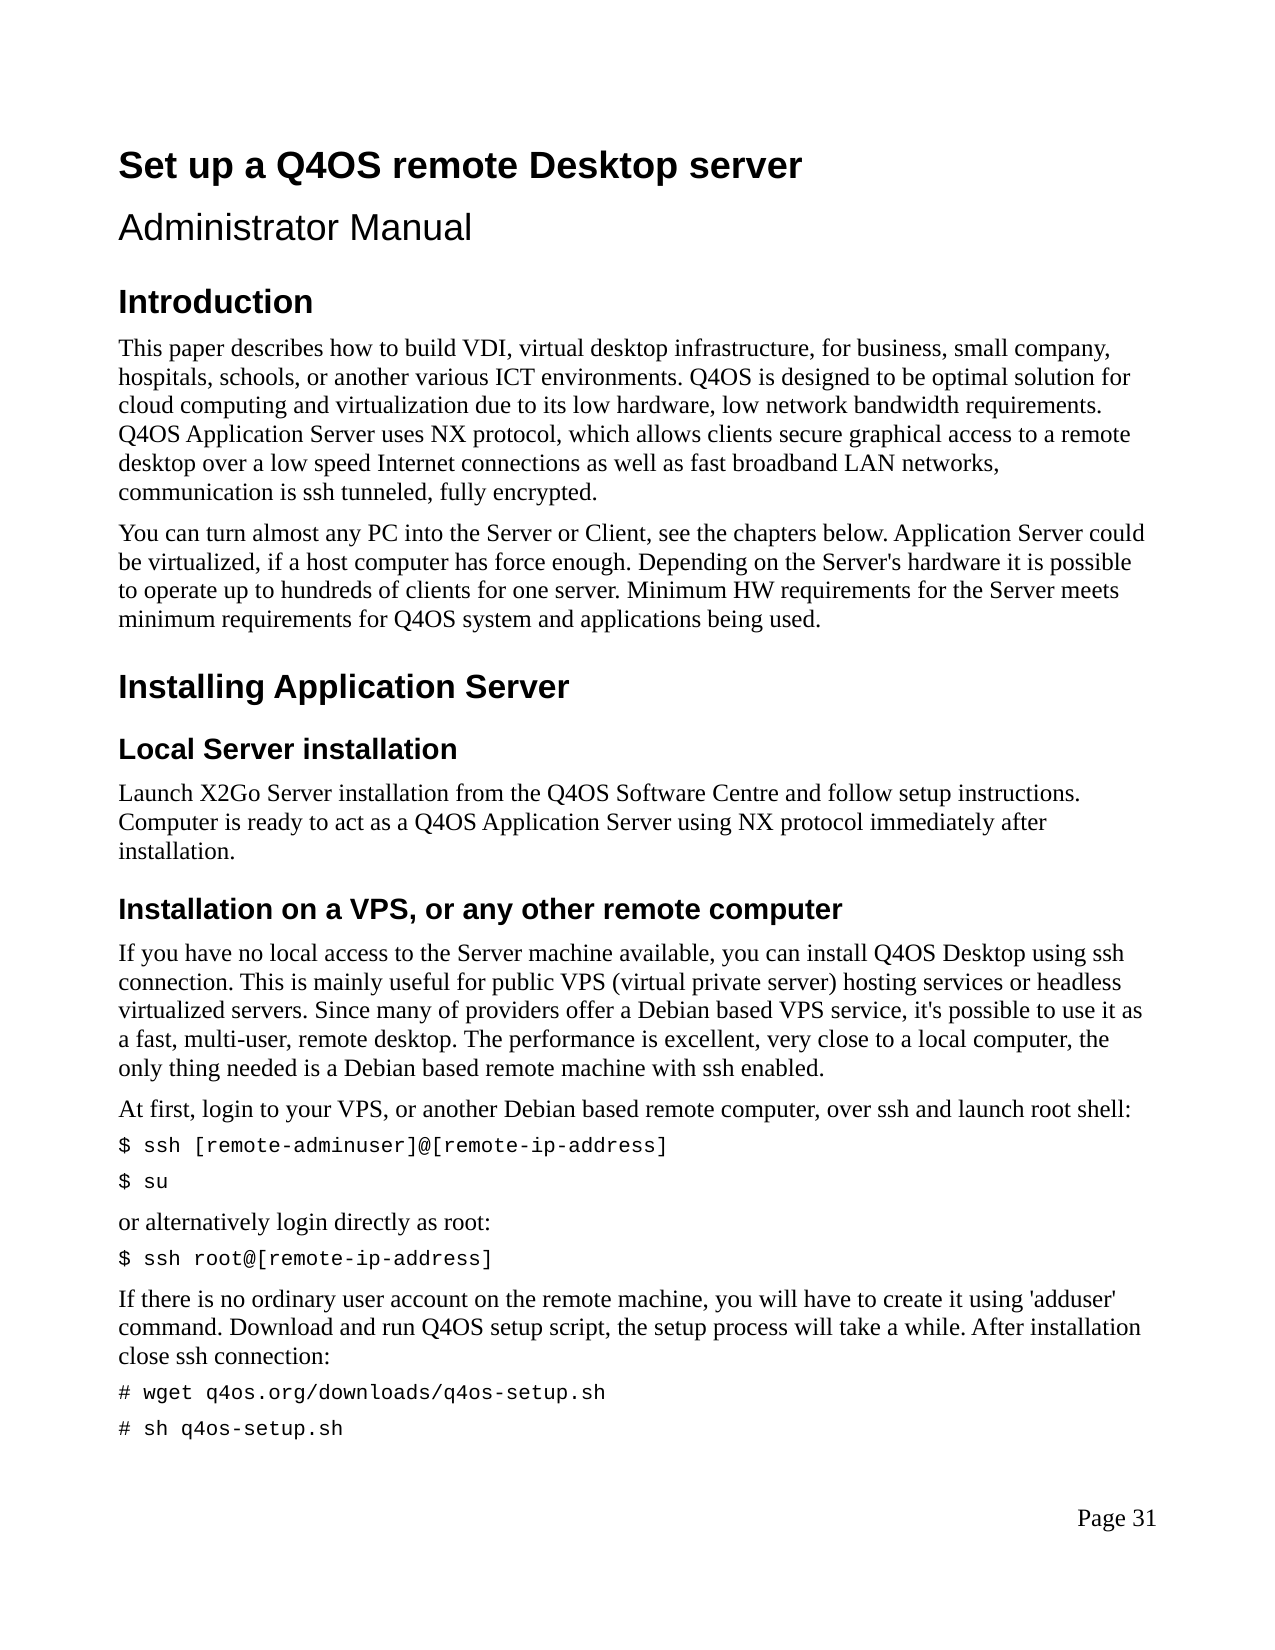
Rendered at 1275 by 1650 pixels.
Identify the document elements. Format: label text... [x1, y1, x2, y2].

subtitle Administrator Manual [118, 206, 1157, 249]
text # sh q4os-setup.sh [118, 1418, 1157, 1442]
text or alternatively login directly as root: [118, 1207, 1157, 1236]
text If there is no ordinary user account on the remote machine, you will have to create it using 'adduser' command. Download and run Q4OS setup script, the setup process will take a while. After installation close ssh connection: [118, 1284, 1157, 1370]
text # wget q4os.org/downloads/q4os-setup.sh [118, 1382, 1157, 1406]
text If you have no local access to the Server machine available, you can install Q4OS Desktop using ssh connection. This is mainly useful for public VPS (virtual private server) hosting services or headless virtualized servers. Since many of providers offer a Debian based VPS service, it's possible to use it as a fast, multi-user, remote desktop. The performance is excellent, very close to a local computer, the only thing needed is a Debian based remote machine with ssh enabled. [118, 938, 1157, 1082]
text $ ssh [remote-adminuser]@[remote-ip-address] [118, 1136, 1157, 1159]
text You can turn almost any PC into the Server or Client, see the chapters below. Application Server could be virtualized, if a host computer has force enough. Depending on the Server's hardware it is possible to operate up to hundreds of clients for one server. Minimum HW requirements for the Server meets minimum requirements for Q4OS system and applications being used. [118, 518, 1157, 633]
subtitle Set up a Q4OS remote Desktop server [118, 143, 1157, 187]
text This paper describes how to build VDI, virtual desktop infrastructure, for business, small company, hospitals, schools, or another various ICT environments. Q4OS is designed to be optimal solution for cloud computing and virtualization due to its low hardware, low network bandwidth requirements. Q4OS Application Server uses NX protocol, which allows clients secure graphical access to a remote desktop over a low speed Internet connections as well as fast broadband LAN networks, communication is ssh tunneled, fully encrypted. [118, 333, 1157, 506]
text At first, login to your VPS, or another Debian based remote computer, over ssh and launch root shell: [118, 1094, 1157, 1123]
text $ ssh root@[remote-ip-address] [118, 1248, 1157, 1272]
text $ su [118, 1171, 1157, 1195]
subtitle Installation on a VPS, or any other remote computer [118, 892, 1157, 926]
subtitle Introduction [118, 282, 1157, 321]
text Launch X2Go Server installation from the Q4OS Software Centre and follow setup instructions. Computer is ready to act as a Q4OS Application Server using NX protocol immediately after installation. [118, 778, 1157, 865]
subtitle Installing Application Server [118, 666, 1157, 705]
subtitle Local Server installation [118, 732, 1157, 766]
